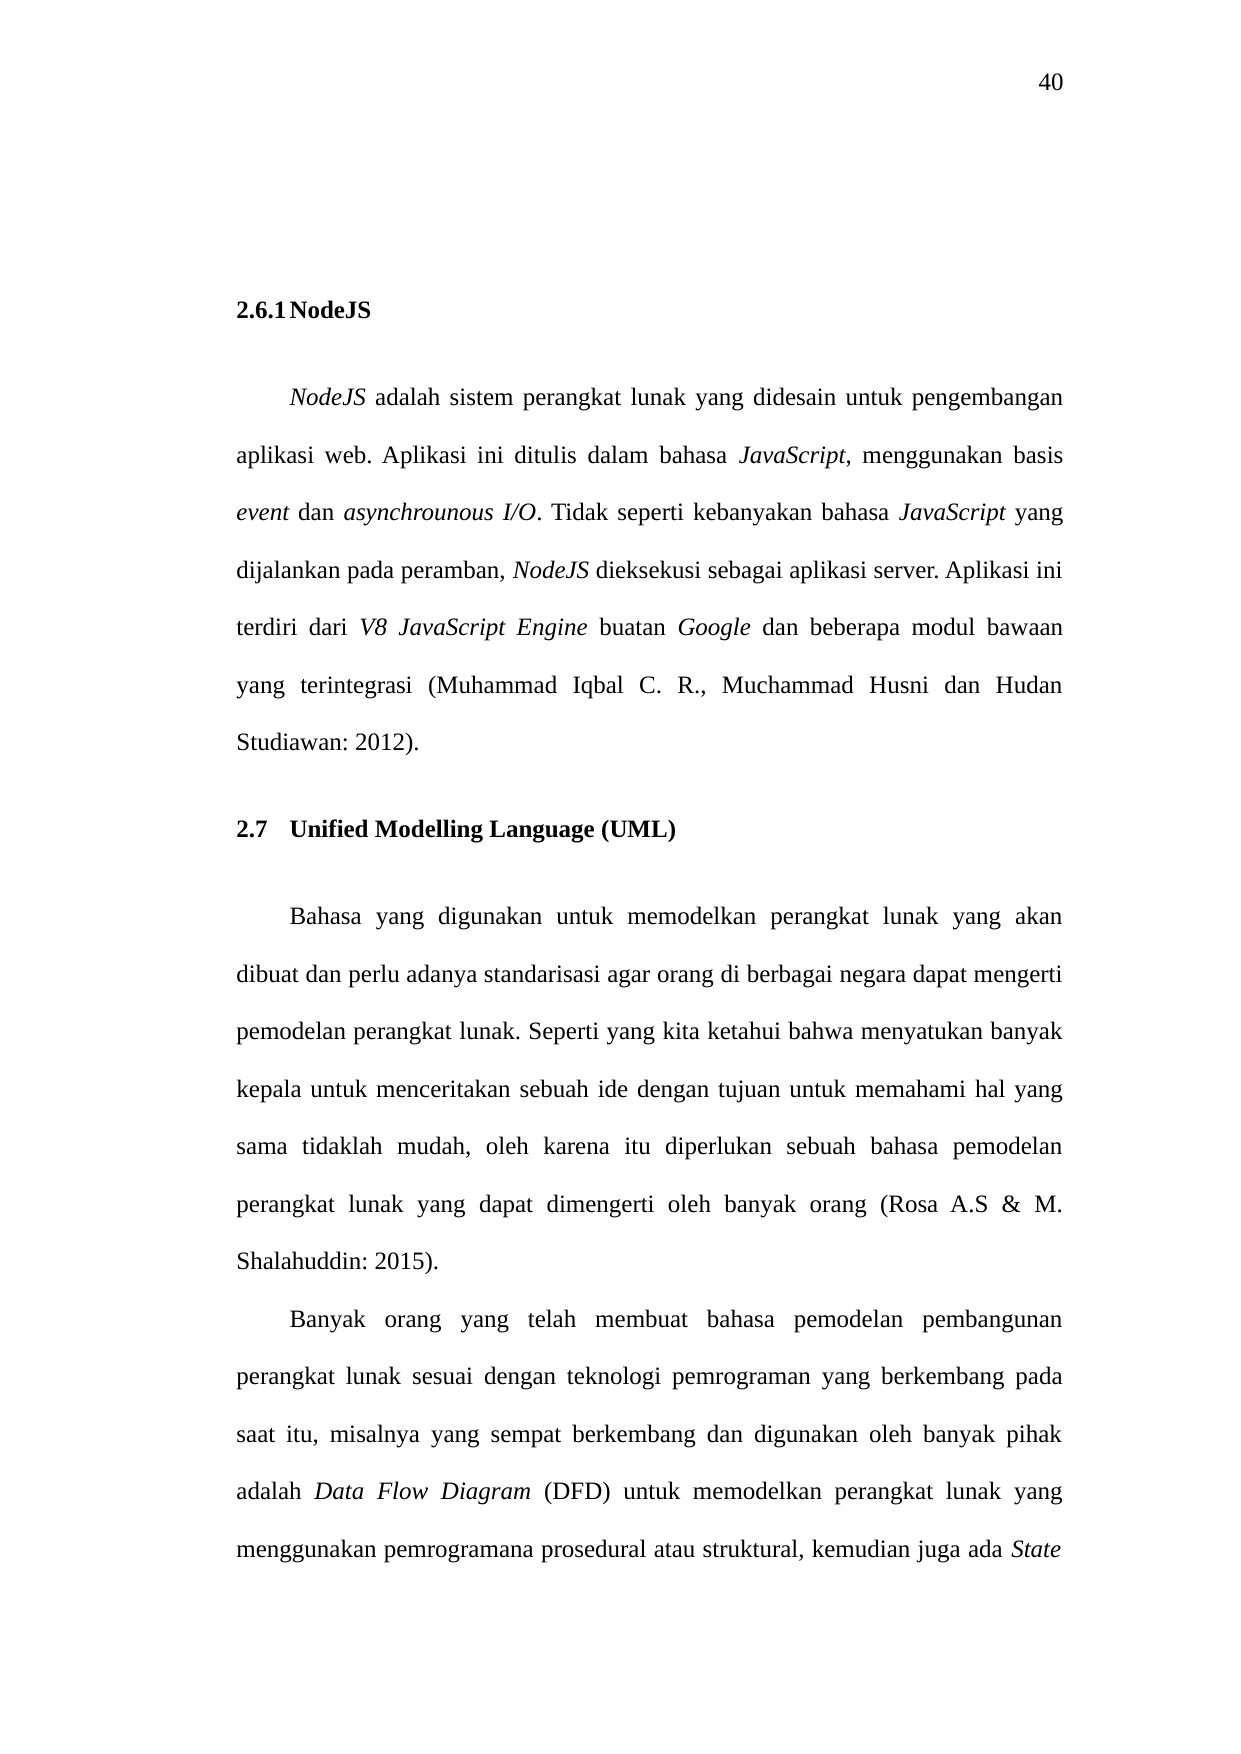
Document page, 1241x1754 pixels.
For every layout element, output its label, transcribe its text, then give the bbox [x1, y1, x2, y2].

subtitle 2.6.1 NodeJS [236, 295, 1063, 324]
text Bahasa yang digunakan untuk memodelkan perangkat lunak yang akan dibuat dan perlu adanya standarisasi agar orang di berbagai negara dapat mengerti pemodelan perangkat lunak. Seperti yang kita ketahui bahwa menyatukan banyak kepala untuk menceritakan sebuah ide dengan tujuan untuk memahami hal yang sama tidaklah mudah, oleh karena itu diperlukan sebuah bahasa pemodelan perangkat lunak yang dapat dimengerti oleh banyak orang (Rosa A.S & M. Shalahuddin: 2015). [236, 901, 1063, 1275]
text NodeJS adalah sistem perangkat lunak yang didesain untuk pengembangan aplikasi web. Aplikasi ini ditulis dalam bahasa JavaScript, menggunakan basis event dan asynchrounous I/O. Tidak seperti kebanyakan bahasa JavaScript yang dijalankan pada peramban, NodeJS dieksekusi sebagai aplikasi server. Aplikasi ini terdiri dari V8 JavaScript Engine buatan Google dan beberapa modul bawaan yang terintegrasi (Muhammad Iqbal C. R., Muchammad Husni dan Hudan Studiawan: 2012). [236, 382, 1063, 756]
text Banyak orang yang telah membuat bahasa pemodelan pembangunan perangkat lunak sesuai dengan teknologi pemrograman yang berkembang pada saat itu, misalnya yang sempat berkembang dan digunakan oleh banyak pihak adalah Data Flow Diagram (DFD) untuk memodelkan perangkat lunak yang menggunakan pemrogramana prosedural atau struktural, kemudian juga ada State [236, 1304, 1063, 1562]
subtitle 2.7 Unified Modelling Language (UML) [236, 814, 1063, 843]
